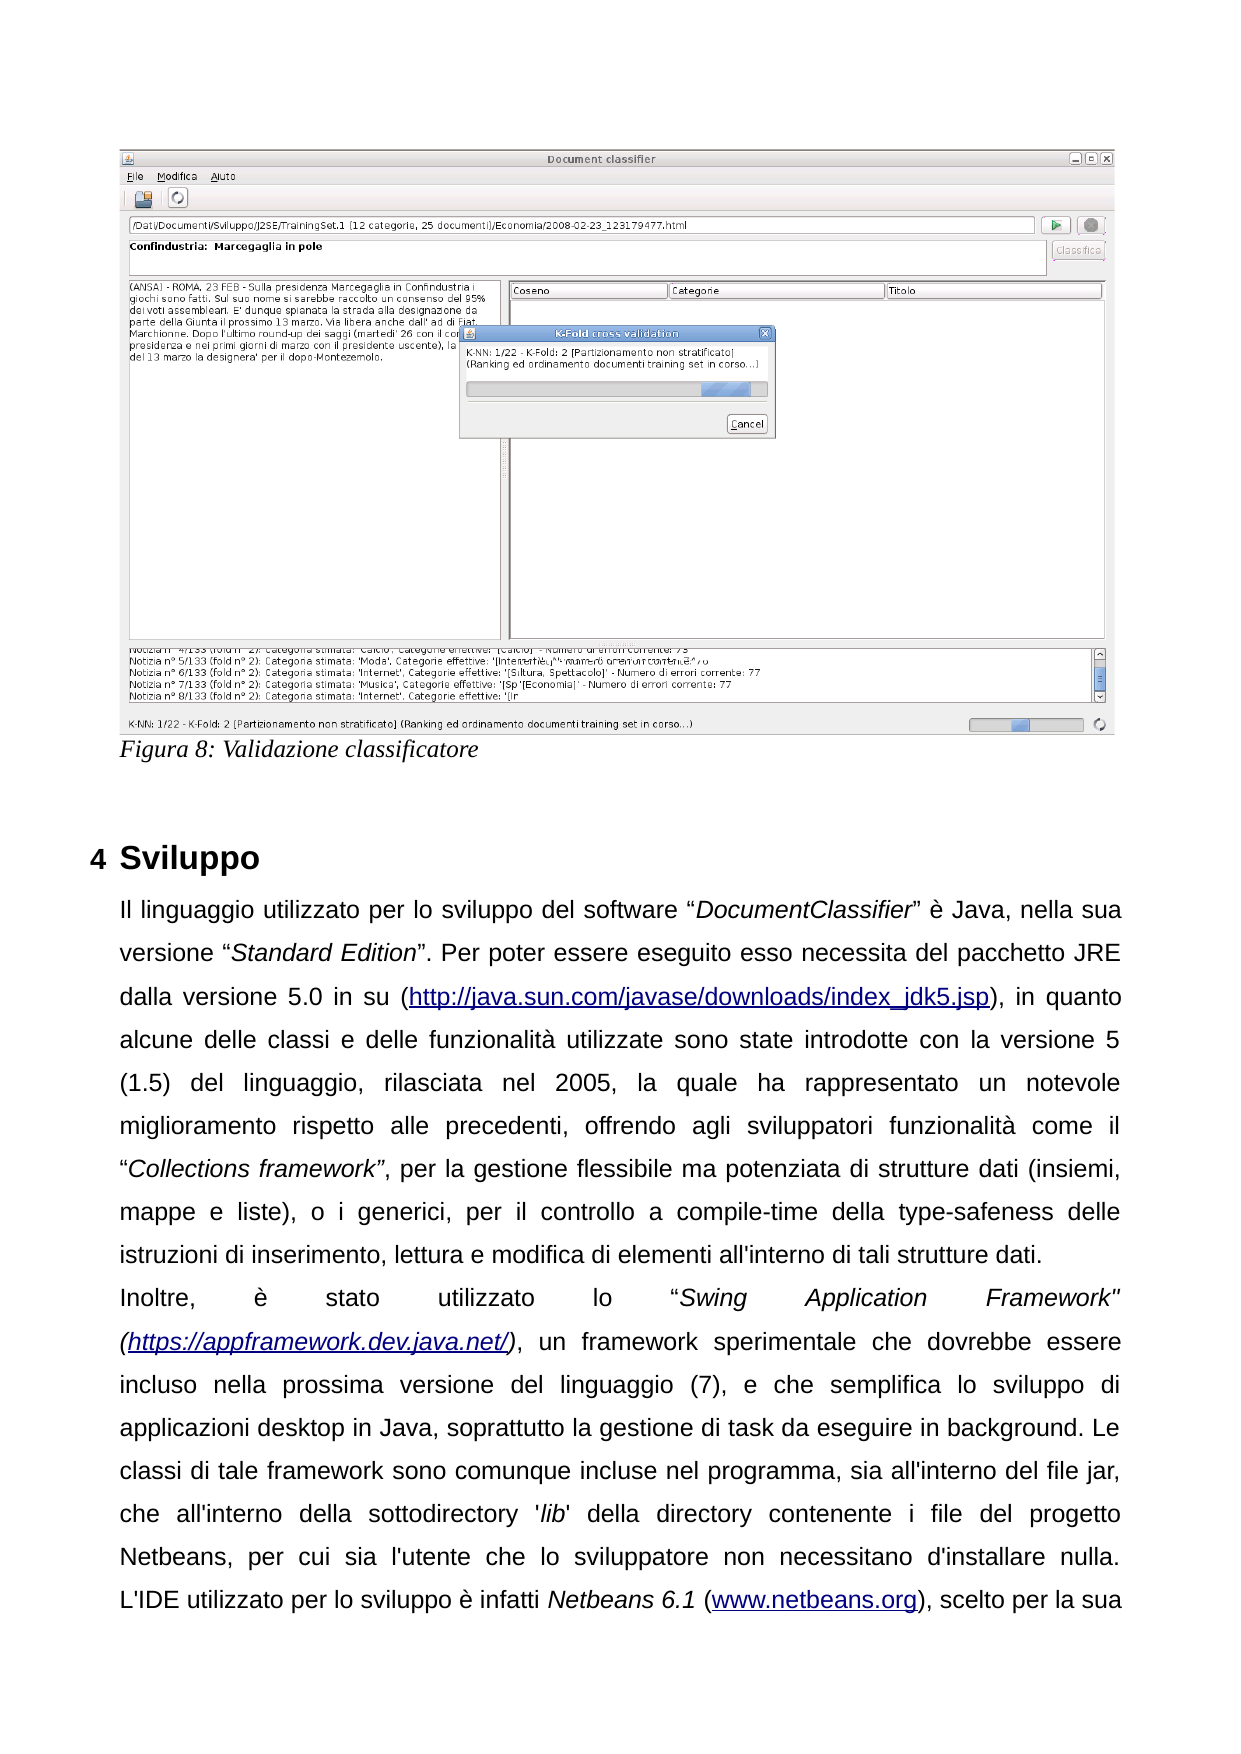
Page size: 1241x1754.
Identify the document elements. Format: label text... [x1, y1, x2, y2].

picture [119, 149, 1115, 735]
text Figura 8: Validazione classificatore [119, 735, 1114, 763]
list Inoltre, è stato utilizzato lo “Swing Application Framework" (https://appframework.dev.java.net/), un framework sperimentale che dovrebbe essere incluso nella prossima versione del linguaggio (7), e che semplifica lo sviluppo di applicazioni desktop in Java, soprattutto la gestione di task da eseguire in background. Le classi di tale framework sono comunque incluse nel programma, sia all'interno del file jar, che all'interno della sottodirectory 'lib' della directory contenente i file del progetto Netbeans, per cui sia l'utente che lo sviluppatore non necessitano d'installare nulla. L'IDE utilizzato per lo sviluppo è infatti Netbeans 6.1 (www.netbeans.org), scelto per la sua [82, 1283, 1122, 1614]
list Il linguaggio utilizzato per lo sviluppo del software “DocumentClassifier” è Java, nella sua versione “Standard Edition”. Per poter essere eseguito esso necessita del pacchetto JRE dalla versione 5.0 in su (http://java.sun.com/javase/downloads/index_jdk5.jsp), in quanto alcune delle classi e delle funzionalità utilizzate sono state introdotte con la versione 5 (1.5) del linguaggio, rilasciata nel 2005, la quale ha rappresentato un notevole miglioramento rispetto alle precedenti, offrendo agli sviluppatori funzionalità come il “Collections framework”, per la gestione flessibile ma potenziata di strutture dati (insiemi, mappe e liste), o i generici, per il controllo a compile-time della type-safeness delle istruzioni di inserimento, lettura e modifica di elementi all'interno di tali strutture dati. [82, 895, 1122, 1269]
list Sviluppo [82, 838, 1122, 876]
